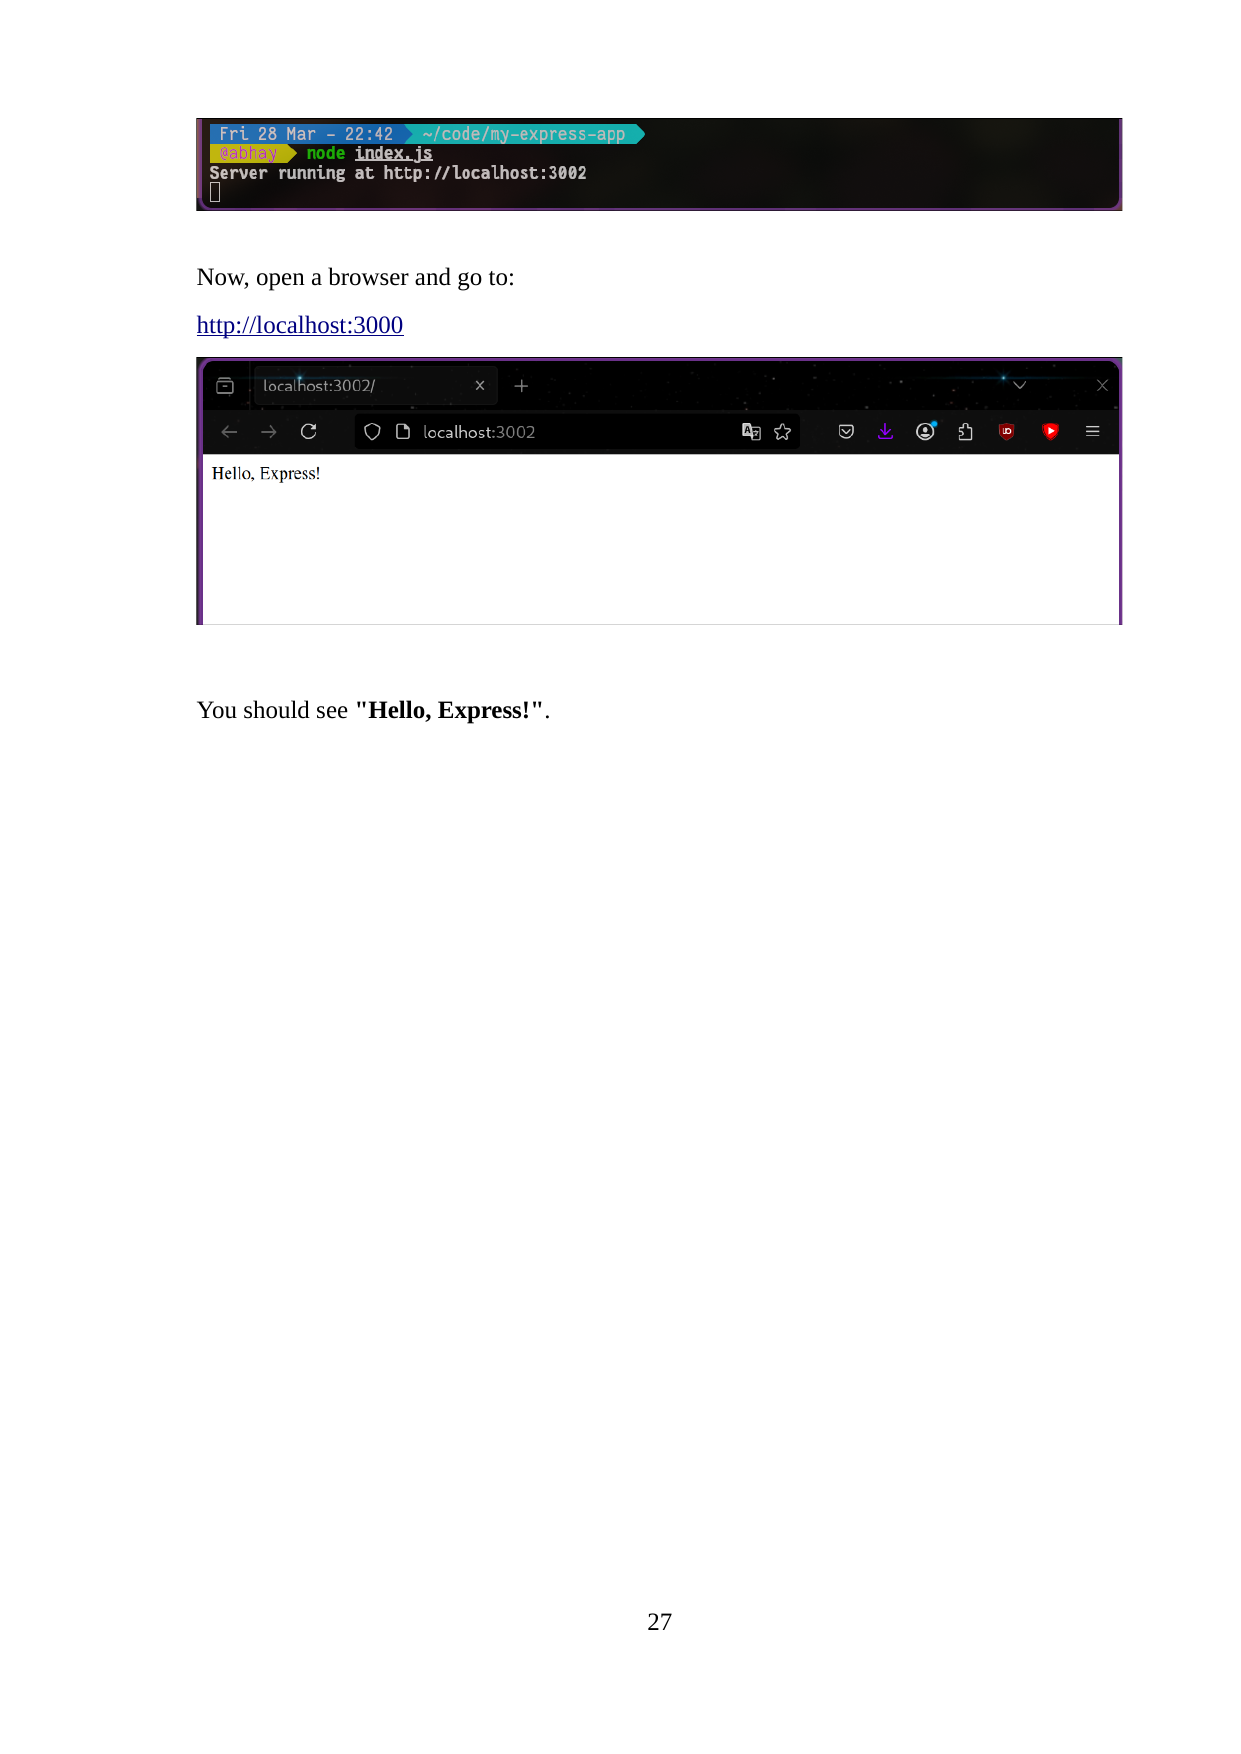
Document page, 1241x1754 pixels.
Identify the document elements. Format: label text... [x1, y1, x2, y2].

picture [196, 357, 1123, 625]
picture [196, 118, 1123, 211]
text Now, open a browser and go to: [196, 262, 1122, 291]
text You should see "Hello, Express!". [196, 695, 1122, 723]
text http://localhost:3000 [196, 310, 1122, 338]
